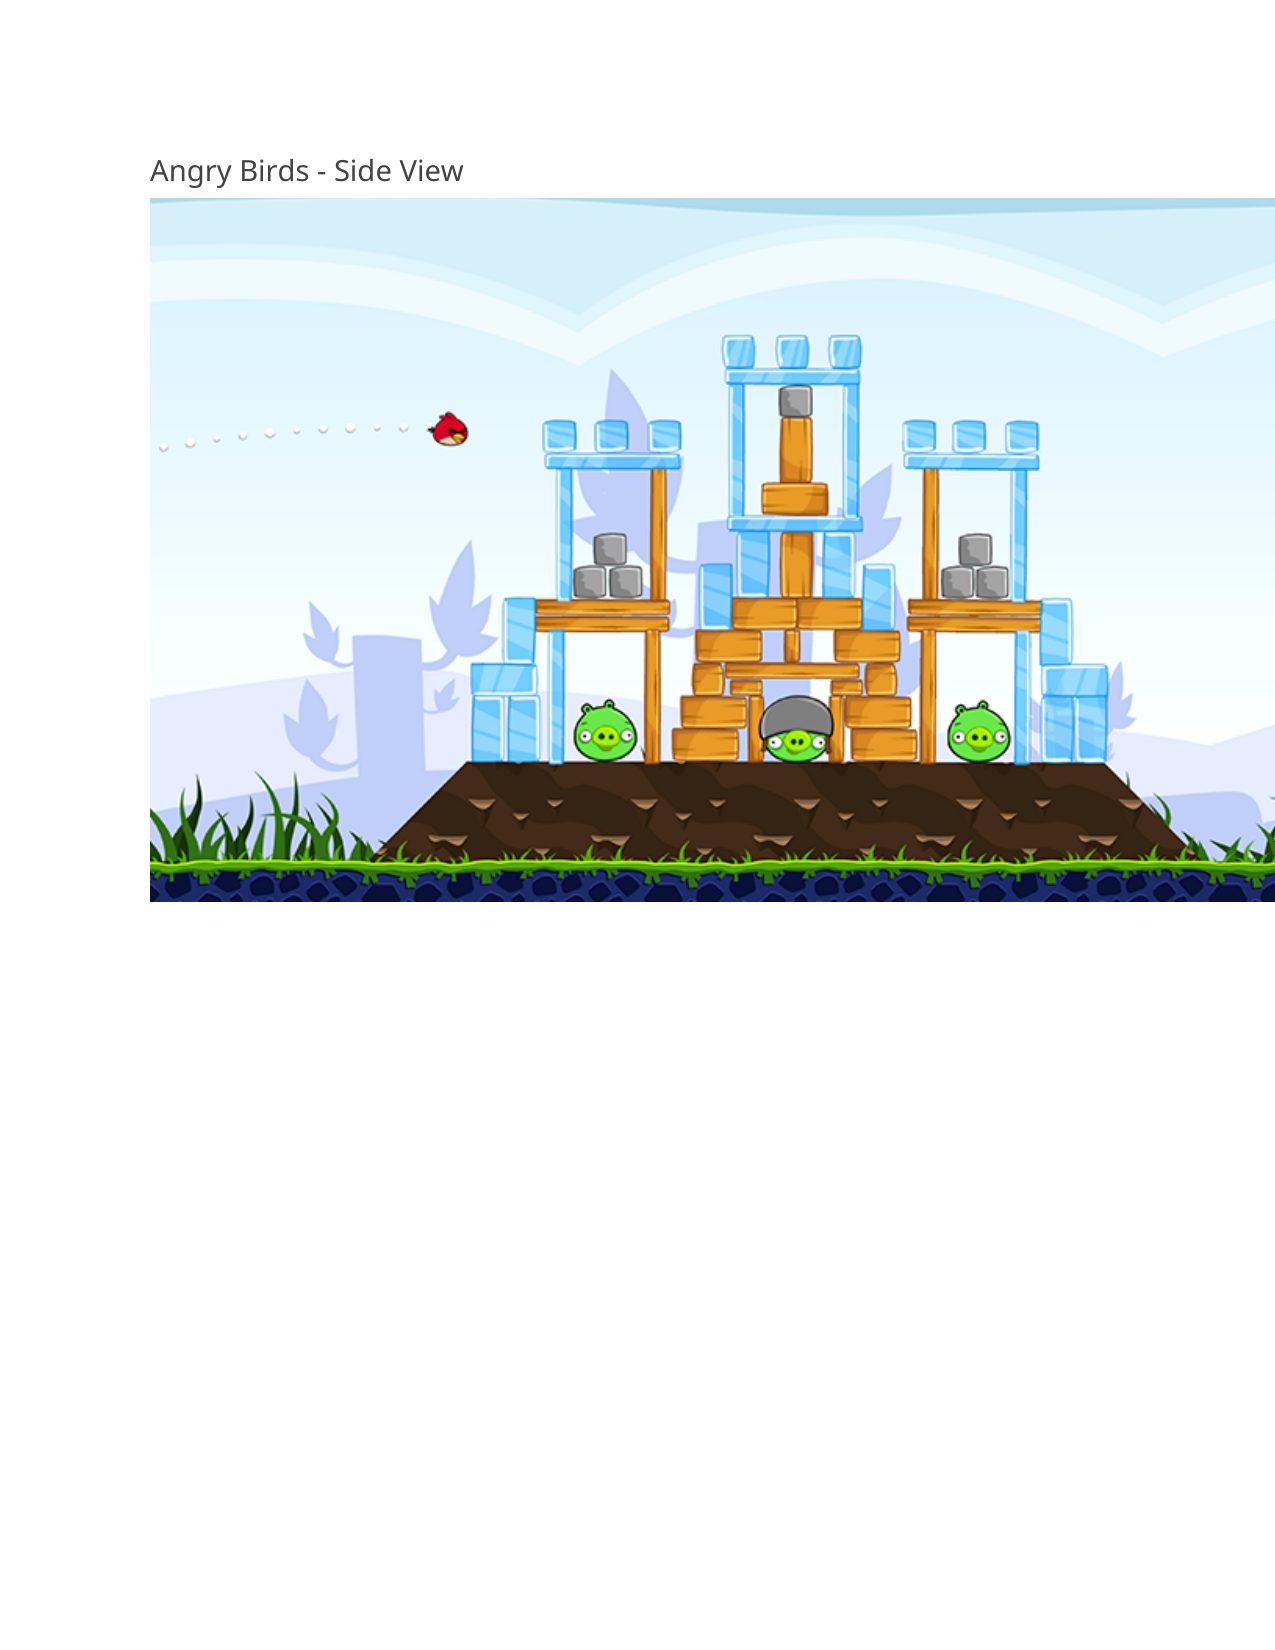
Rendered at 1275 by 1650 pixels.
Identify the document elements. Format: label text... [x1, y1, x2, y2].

subtitle Angry Birds - Side View [150, 150, 1125, 190]
picture [150, 198, 1275, 902]
